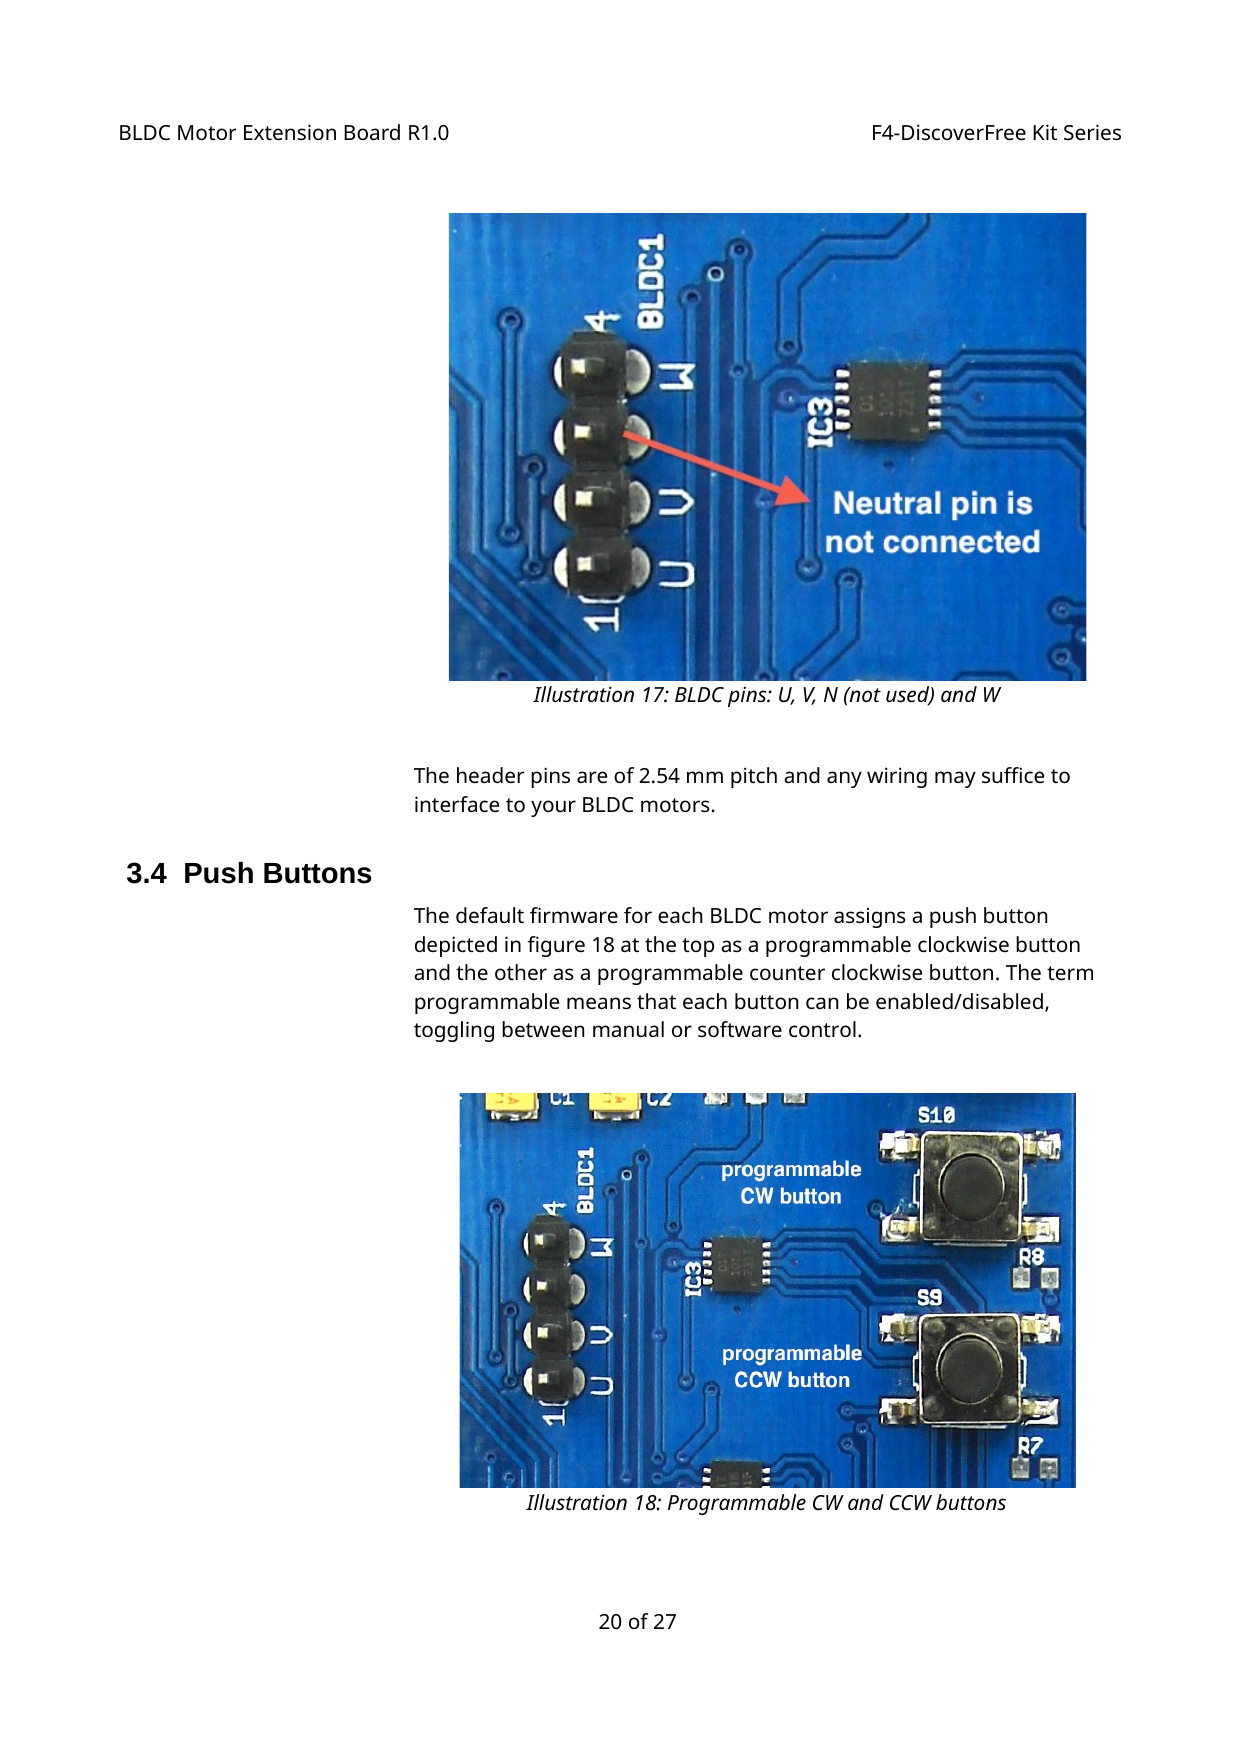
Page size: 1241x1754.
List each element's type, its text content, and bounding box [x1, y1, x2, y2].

subtitle Push Buttons [118, 856, 1122, 889]
text The default firmware for each BLDC motor assigns a push button depicted in figure 18 at the top as a programmable clockwise button and the other as a programmable counter clockwise button. The term programmable means that each button can be enabled/disabled, toggling between manual or software control. [413, 902, 1122, 1044]
text Illustration 18: Programmable CW and CCW buttons [413, 1081, 1122, 1516]
text The header pins are of 2.54 mm pitch and any wiring may suffice to interface to your BLDC motors. [413, 761, 1122, 818]
picture [459, 1093, 1076, 1488]
text Illustration 17: BLDC pins: U, V, N (not used) and W [413, 201, 1122, 709]
picture [448, 213, 1087, 681]
